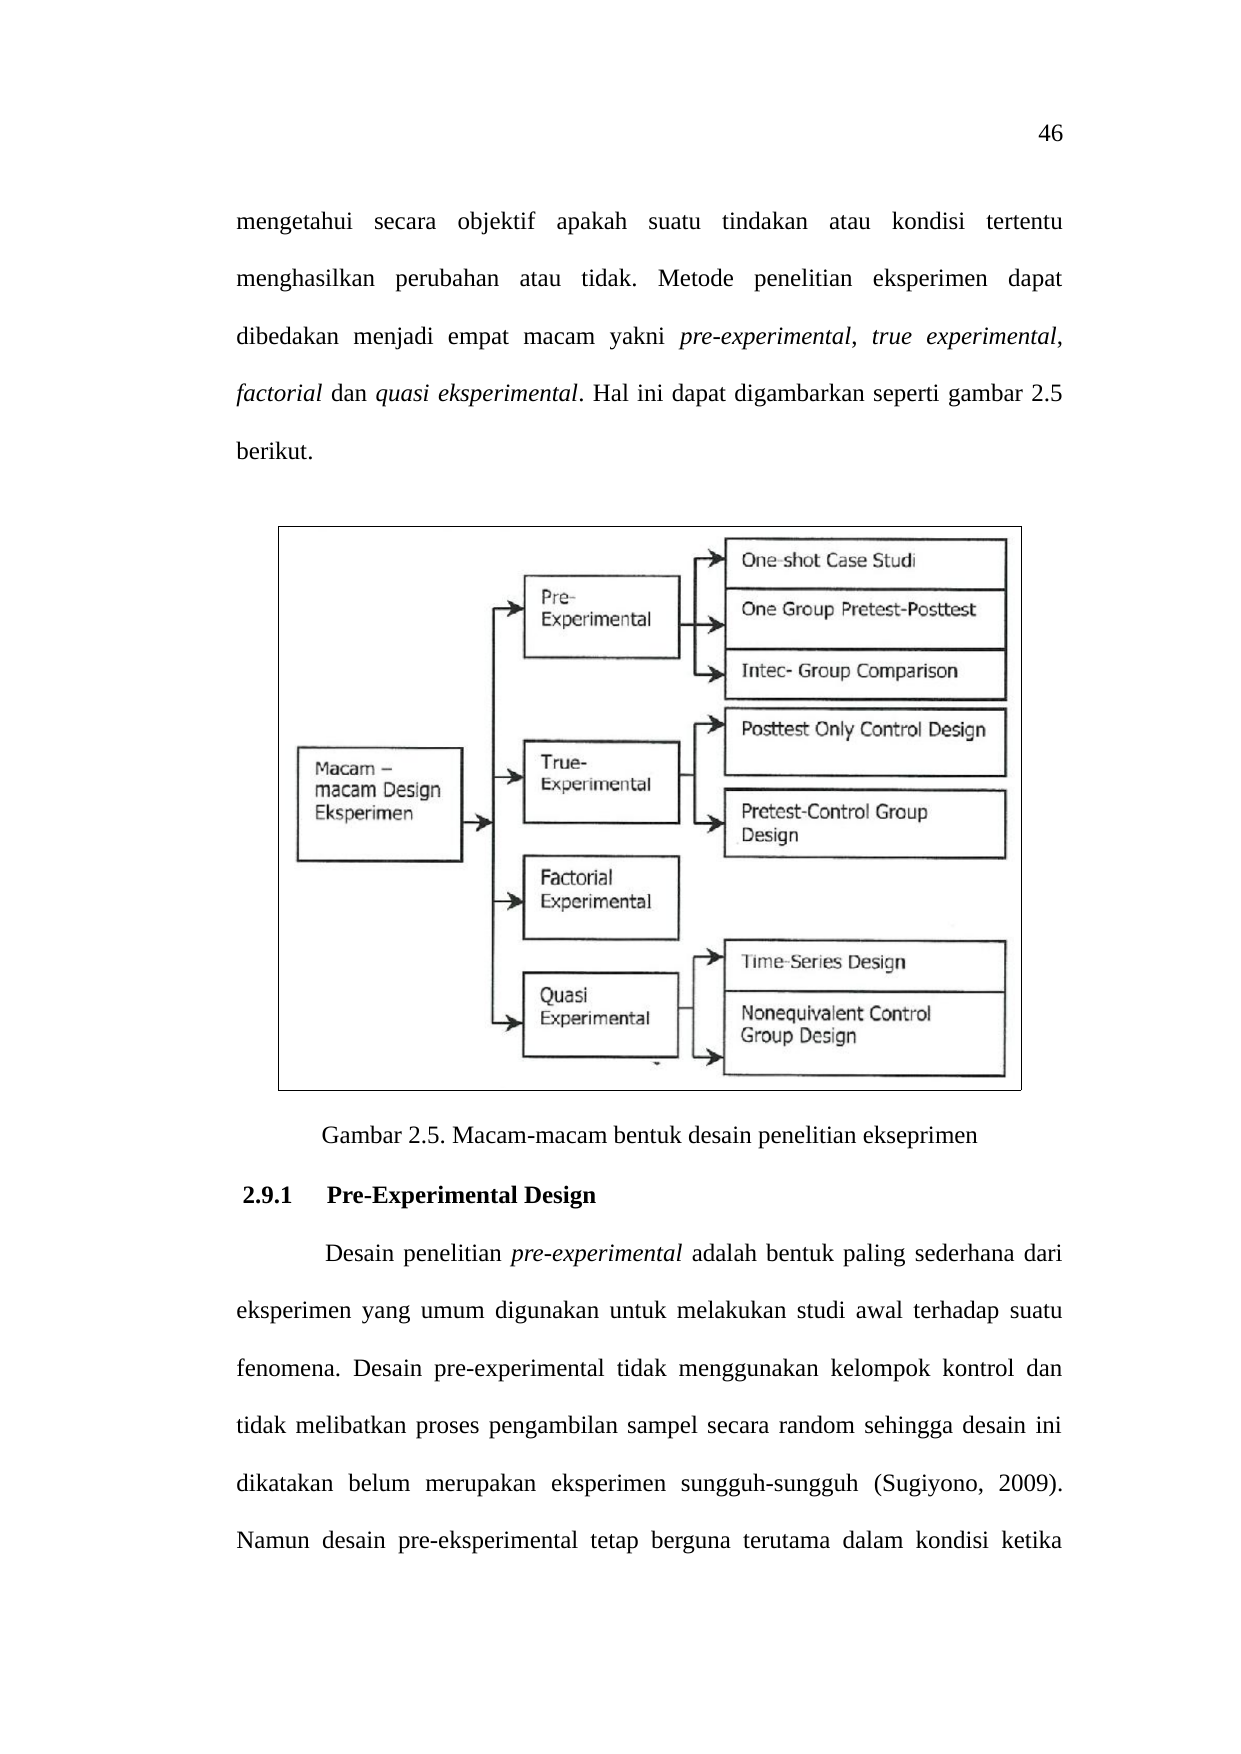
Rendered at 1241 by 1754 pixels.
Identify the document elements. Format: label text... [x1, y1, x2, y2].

text Gambar 2.5. Macam-macam bentuk desain penelitian ekseprimen [278, 1091, 1021, 1149]
picture [281, 528, 1019, 1088]
text mengetahui secara objektif apakah suatu tindakan atau kondisi tertentu menghasilkan perubahan atau tidak. Metode penelitian eksperimen dapat dibedakan menjadi empat macam yakni pre-experimental, true experimental, factorial dan quasi eksperimental. Hal ini dapat digambarkan seperti gambar 2.5 berikut. [236, 206, 1063, 465]
text Desain penelitian pre-experimental adalah bentuk paling sederhana dari eksperimen yang umum digunakan untuk melakukan studi awal terhadap suatu fenomena. Desain pre-experimental tidak menggunakan kelompok kontrol dan tidak melibatkan proses pengambilan sampel secara random sehingga desain ini dikatakan belum merupakan eksperimen sungguh-sungguh (Sugiyono, 2009). Namun desain pre-eksperimental tetap berguna terutama dalam kondisi ketika [236, 1238, 1063, 1554]
subtitle Pre-Experimental Design [236, 1180, 1063, 1209]
